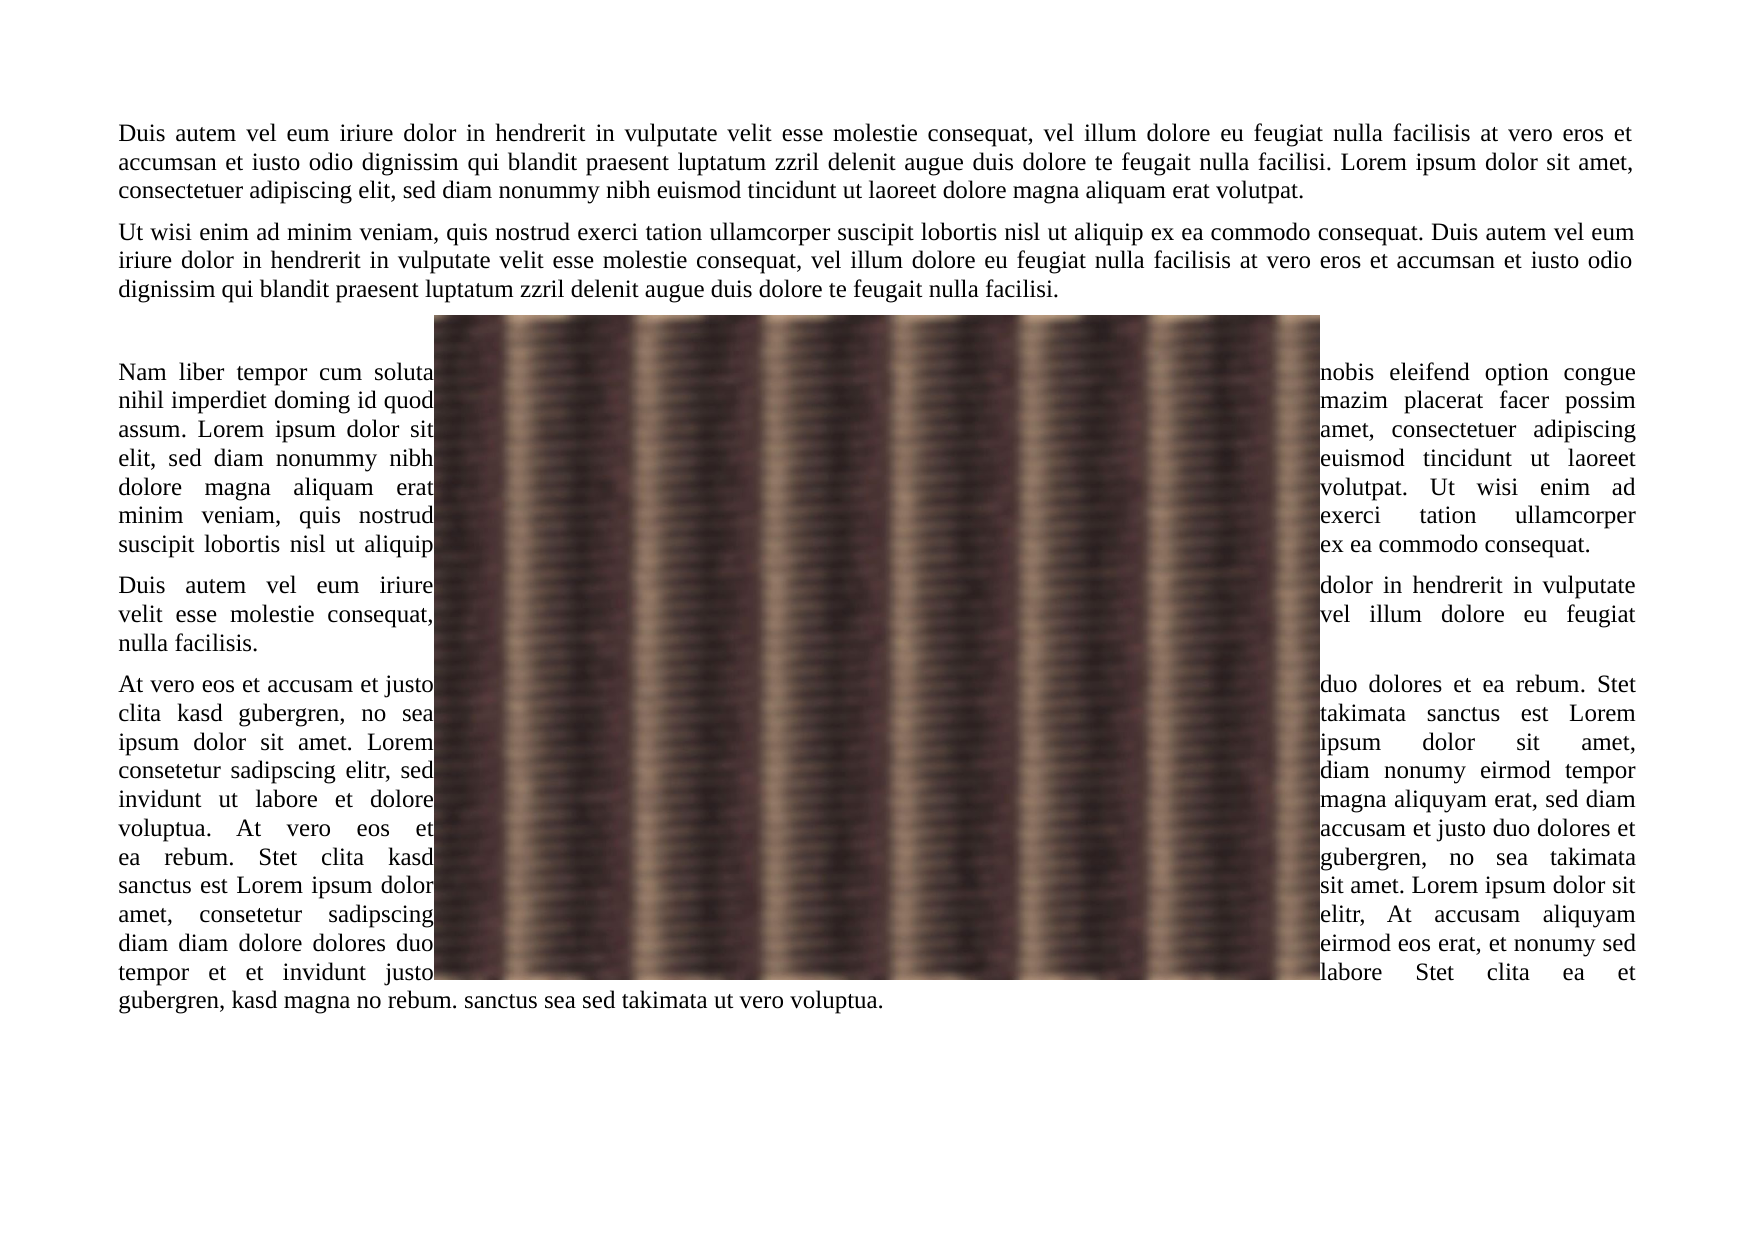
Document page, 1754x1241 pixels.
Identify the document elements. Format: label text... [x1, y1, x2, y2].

picture [434, 315, 1320, 980]
text Duis autem vel eum iriure dolor in hendrerit in vulputate velit esse molestie consequat, vel illum dolore eu feugiat nulla facilisis. [118, 571, 434, 657]
text Ut wisi enim ad minim veniam, quis nostrud exerci tation ullamcorper suscipit lobortis nisl ut aliquip ex ea commodo consequat. Duis autem vel eum iriure dolor in hendrerit in vulputate velit esse molestie consequat, vel illum dolore eu feugiat nulla facilisis at vero eros et accumsan et iusto odio dignissim qui blandit praesent luptatum zzril delenit augue duis dolore te feugait nulla facilisi. [118, 217, 1636, 303]
text Duis autem vel eum iriure dolor in hendrerit in vulputate velit esse molestie consequat, vel illum dolore eu feugiat nulla facilisis. [1320, 571, 1636, 657]
text Nam liber tempor cum soluta nobis eleifend option congue nihil imperdiet doming id quod mazim placerat facer possim assum. Lorem ipsum dolor sit amet, consectetuer adipiscing elit, sed diam nonummy nibh euismod tincidunt ut laoreet dolore magna aliquam erat volutpat. Ut wisi enim ad minim veniam, quis nostrud exerci tation ullamcorper suscipit lobortis nisl ut aliquip ex ea commodo consequat. [118, 357, 434, 558]
text Nam liber tempor cum soluta nobis eleifend option congue nihil imperdiet doming id quod mazim placerat facer possim assum. Lorem ipsum dolor sit amet, consectetuer adipiscing elit, sed diam nonummy nibh euismod tincidunt ut laoreet dolore magna aliquam erat volutpat. Ut wisi enim ad minim veniam, quis nostrud exerci tation ullamcorper suscipit lobortis nisl ut aliquip ex ea commodo consequat. [1320, 357, 1636, 558]
text At vero eos et accusam et justo duo dolores et ea rebum. Stet clita kasd gubergren, no sea takimata sanctus est Lorem ipsum dolor sit amet. Lorem ipsum dolor sit amet, consetetur sadipscing elitr, sed diam nonumy eirmod tempor invidunt ut labore et dolore magna aliquyam erat, sed diam voluptua. At vero eos et accusam et justo duo dolores et ea rebum. Stet clita kasd gubergren, no sea takimata sanctus est Lorem ipsum dolor sit amet. Lorem ipsum dolor sit amet, consetetur sadipscing elitr, At accusam aliquyam diam diam dolore dolores duo eirmod eos erat, et nonumy sed tempor et et invidunt justo labore Stet clita ea et gubergren, kasd magna no rebum. sanctus sea sed takimata ut vero voluptua. [118, 669, 1636, 1014]
text Duis autem vel eum iriure dolor in hendrerit in vulputate velit esse molestie consequat, vel illum dolore eu feugiat nulla facilisis at vero eros et accumsan et iusto odio dignissim qui blandit praesent luptatum zzril delenit augue duis dolore te feugait nulla facilisi. Lorem ipsum dolor sit amet, consectetuer adipiscing elit, sed diam nonummy nibh euismod tincidunt ut laoreet dolore magna aliquam erat volutpat. [118, 118, 1636, 204]
